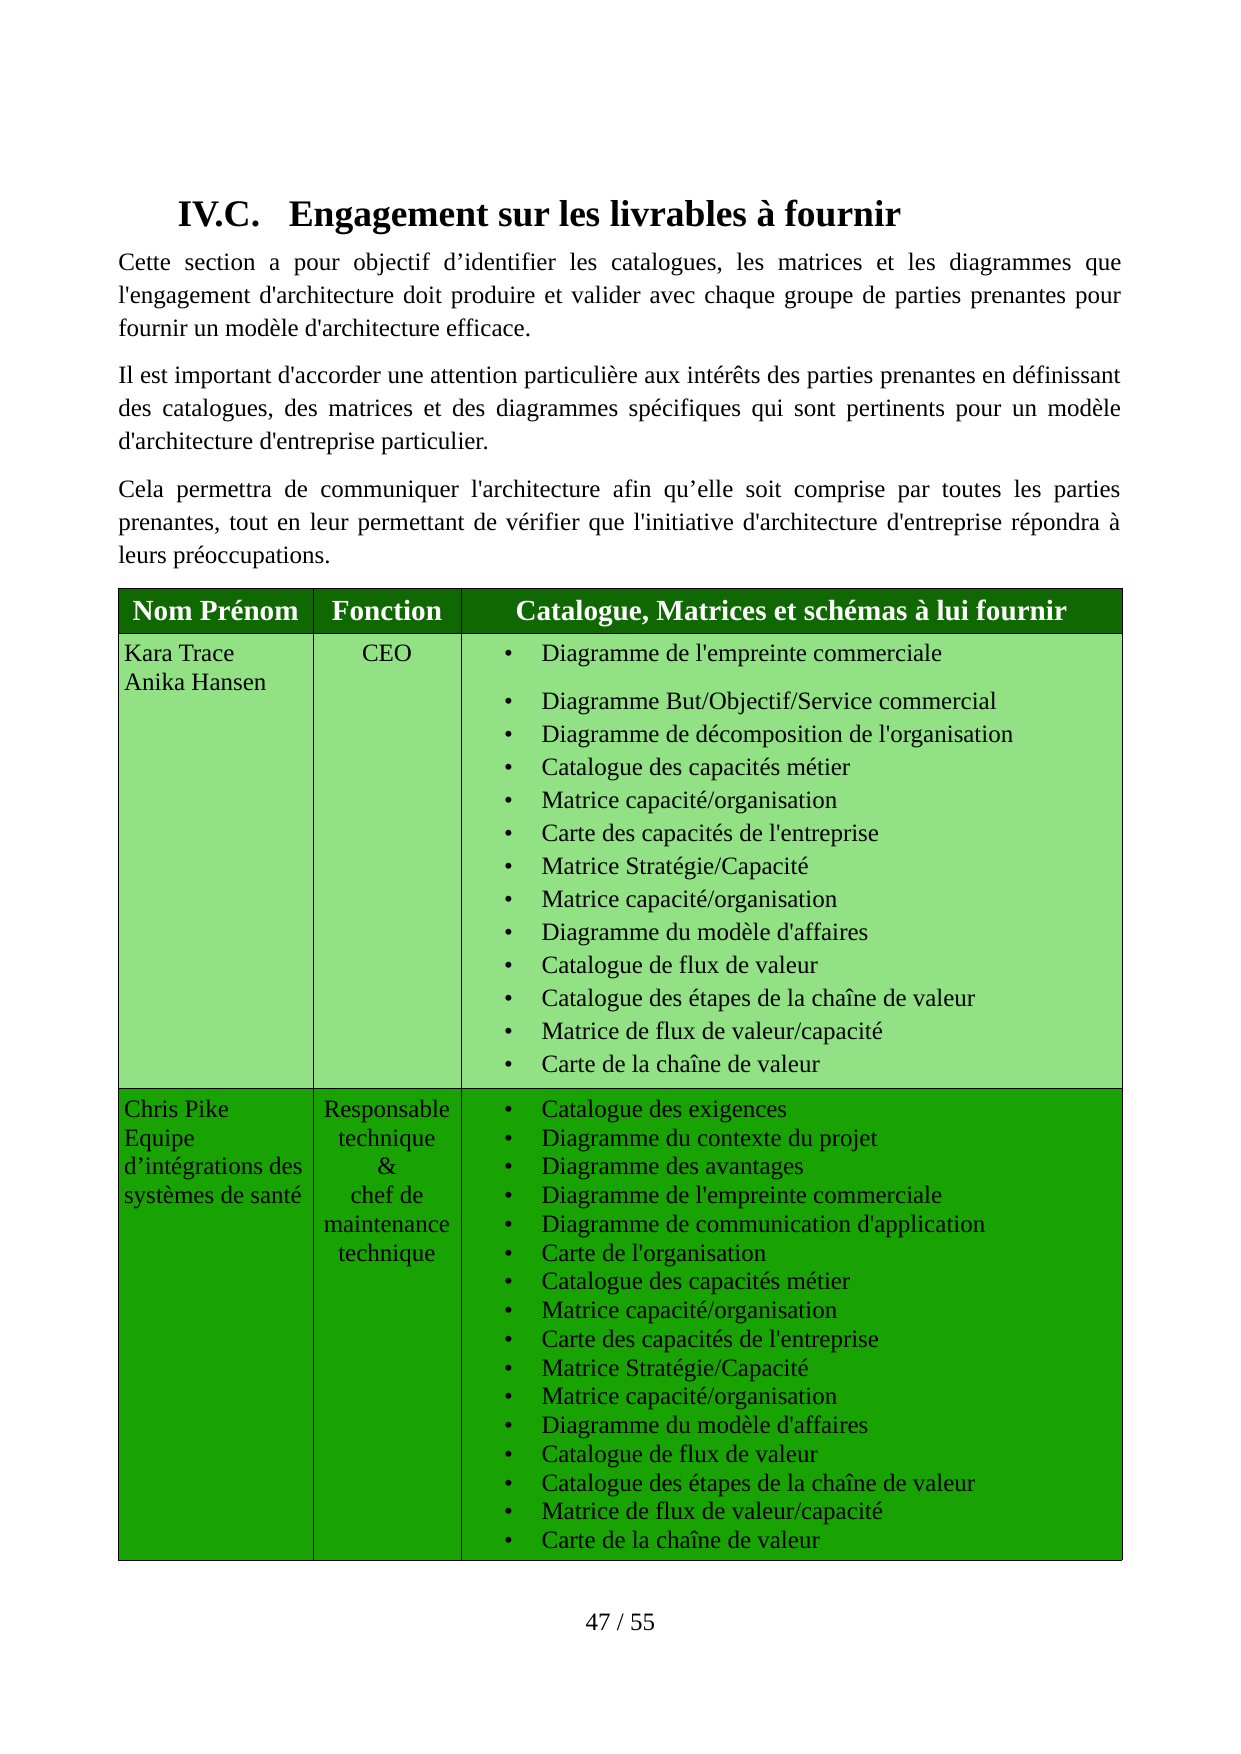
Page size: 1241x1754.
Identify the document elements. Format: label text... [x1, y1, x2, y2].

table_cell Chris Pike Equipe d’intégrations des systèmes de santé [119, 1089, 313, 1560]
table_cell Catalogue des exigences Diagramme du contexte du projet Diagramme des avantages Diagramme de l'empreinte commerciale Diagramme de communication d'application Carte de l'organisation Catalogue des capacités métier Matrice capacité/organisation Carte des capacités de l'entreprise Matrice Stratégie/Capacité Matrice capacité/organisation Diagramme du modèle d'affaires Catalogue de flux de valeur Catalogue des étapes de la chaîne de valeur Matrice de flux de valeur/capacité Carte de la chaîne de valeur [462, 1089, 1122, 1560]
table_header Catalogue, Matrices et schémas à lui fournir [462, 589, 1122, 633]
subtitle Engagement sur les livrables à fournir [118, 191, 1122, 234]
text Cette section a pour objectif d’identifier les catalogues, les matrices et les diagrammes que l'engagement d'architecture doit produire et valider avec chaque groupe de parties prenantes pour fournir un modèle d'architecture efficace. [118, 247, 1122, 341]
table_header Nom Prénom [119, 589, 313, 633]
table_cell Responsable technique & chef de maintenance technique [314, 1089, 461, 1560]
table_cell Diagramme de l'empreinte commerciale Diagramme But/Objectif/Service commercial Diagramme de décomposition de l'organisation Catalogue des capacités métier Matrice capacité/organisation Carte des capacités de l'entreprise Matrice Stratégie/Capacité Matrice capacité/organisation Diagramme du modèle d'affaires Catalogue de flux de valeur Catalogue des étapes de la chaîne de valeur Matrice de flux de valeur/capacité Carte de la chaîne de valeur [462, 634, 1122, 1088]
text Il est important d'accorder une attention particulière aux intérêts des parties prenantes en définissant des catalogues, des matrices et des diagrammes spécifiques qui sont pertinents pour un modèle d'architecture d'entreprise particulier. [118, 360, 1122, 455]
table_cell Kara Trace Anika Hansen [119, 634, 313, 1088]
table_cell CEO [314, 634, 461, 1088]
table_header Fonction [314, 589, 461, 633]
text Cela permettra de communiquer l'architecture afin qu’elle soit comprise par toutes les parties prenantes, tout en leur permettant de vérifier que l'initiative d'architecture d'entreprise répondra à leurs préoccupations. [118, 474, 1122, 569]
